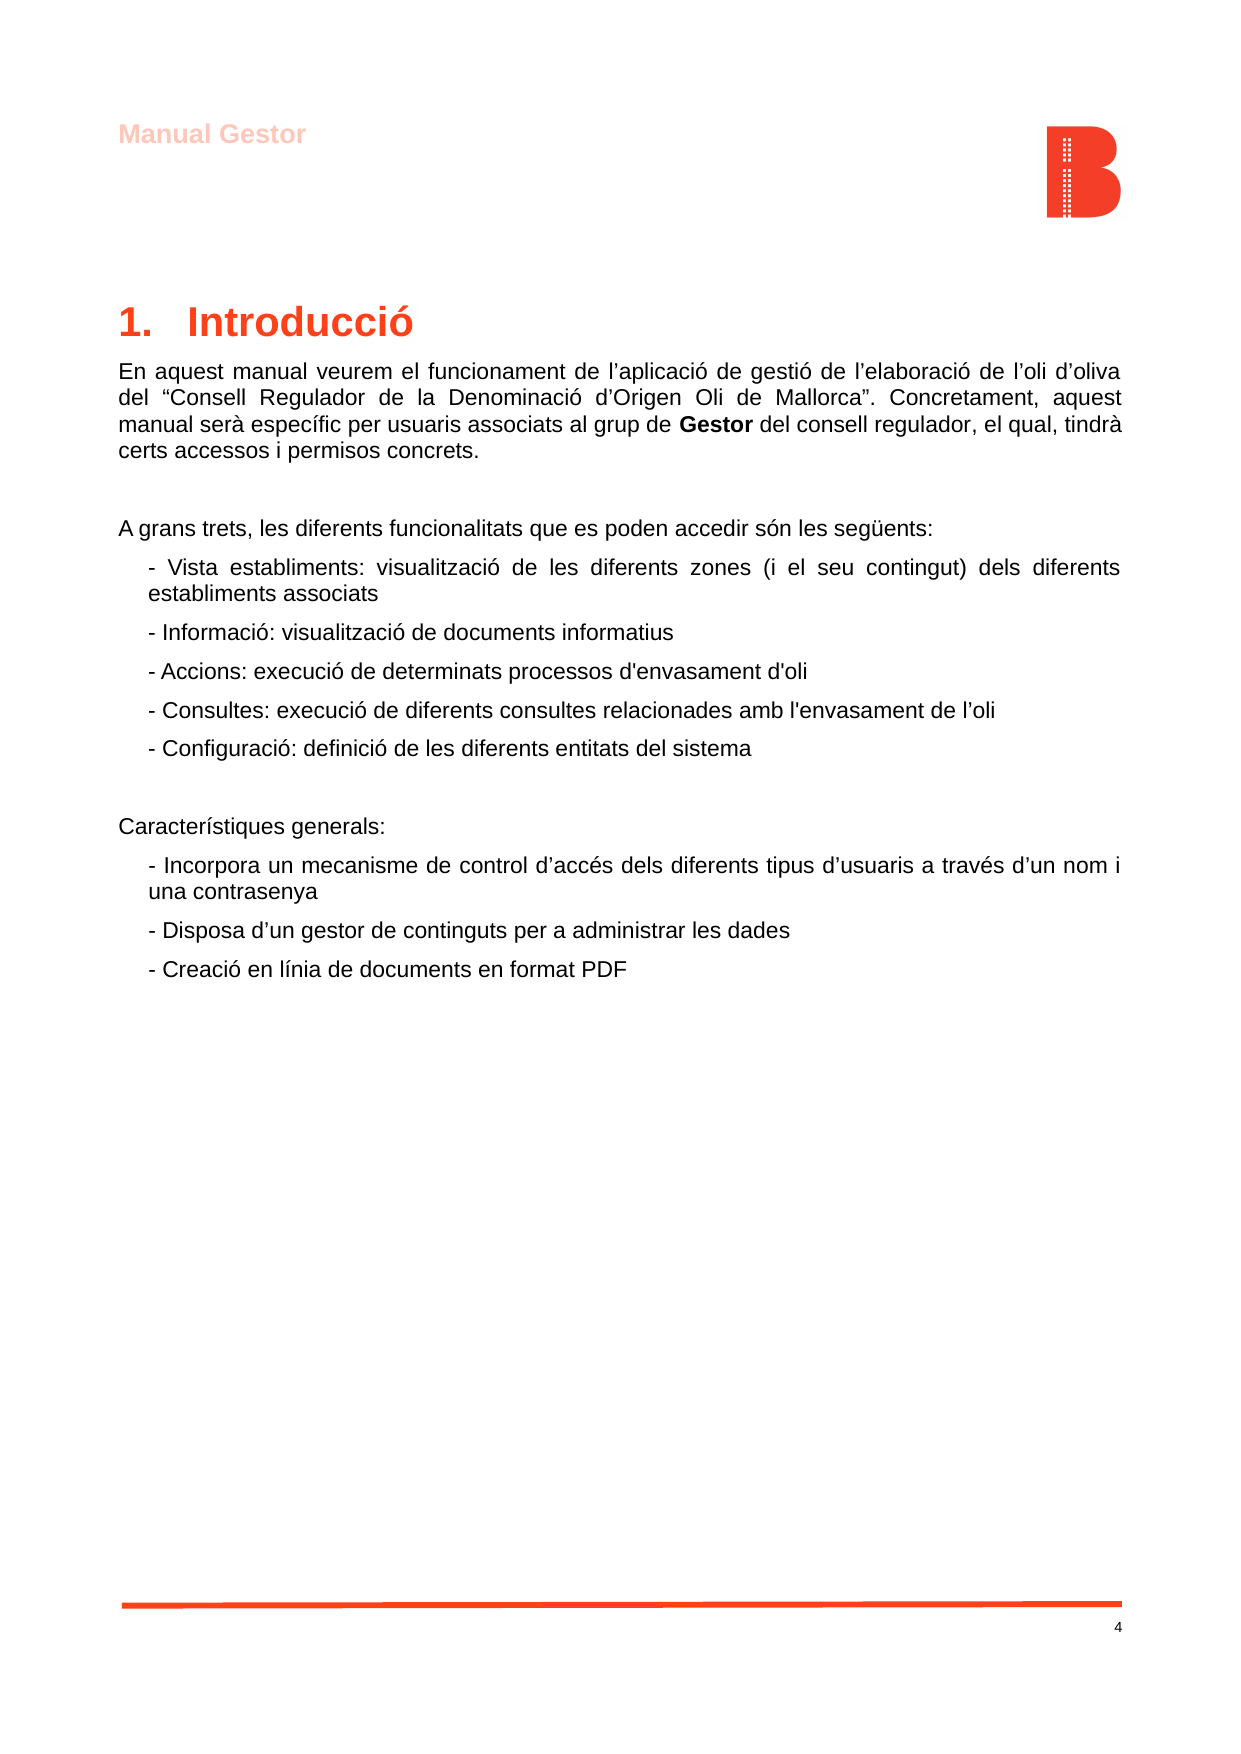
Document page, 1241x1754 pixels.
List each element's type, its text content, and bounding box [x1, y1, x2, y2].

list - Consultes: execució de diferents consultes relacionades amb l'envasament de l’oli [148, 697, 1122, 723]
text A grans trets, les diferents funcionalitats que es poden accedir són les següents: [118, 515, 1122, 541]
list - Incorpora un mecanisme de control d’accés dels diferents tipus d’usuaris a través d’un nom i una contrasenya [148, 852, 1122, 905]
subtitle Introducció [118, 298, 1122, 346]
list - Disposa d’un gestor de continguts per a administrar les dades [148, 917, 1122, 943]
list - Creació en línia de documents en format PDF [148, 956, 1122, 982]
picture [1036, 124, 1130, 221]
text Característiques generals: [118, 813, 1122, 839]
list - Accions: execució de determinats processos d'envasament d'oli [148, 658, 1122, 684]
list - Informació: visualització de documents informatius [148, 619, 1122, 645]
list - Configuració: definició de les diferents entitats del sistema [148, 735, 1122, 762]
text - Vista establiments: visualització de les diferents zones (i el seu contingut) dels diferents establiments associats [148, 554, 1122, 606]
text En aquest manual veurem el funcionament de l’aplicació de gestió de l’elaboració de l’oli d’oliva del “Consell Regulador de la Denominació d’Origen Oli de Mallorca”. Concretament, aquest manual serà específic per usuaris associats al grup de Gestor del consell regulador, el qual, tindrà certs accessos i permisos concrets. [118, 358, 1122, 463]
